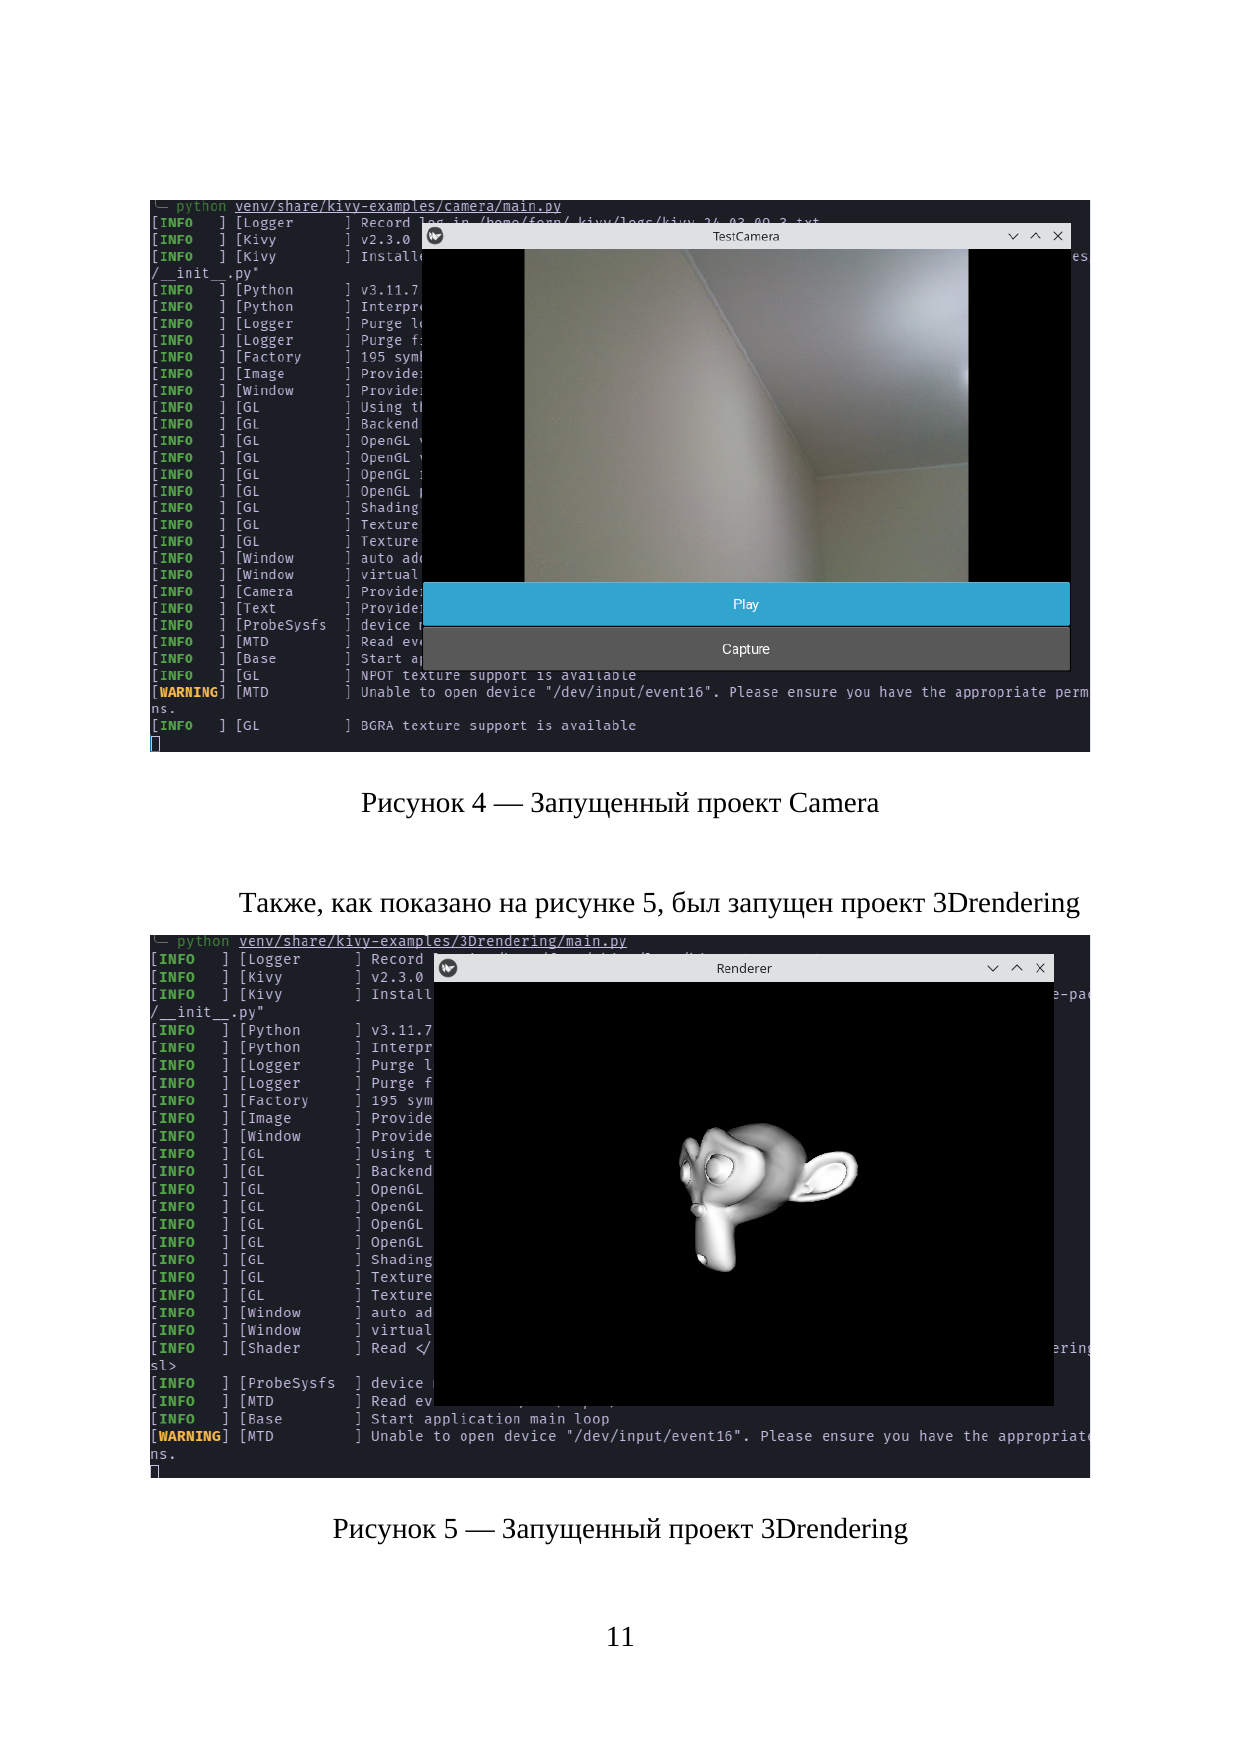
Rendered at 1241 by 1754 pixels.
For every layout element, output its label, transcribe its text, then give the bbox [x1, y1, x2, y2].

picture [150, 935, 1091, 1478]
picture [150, 200, 1091, 752]
text Рисунок 4 — Запущенный проект Camera [150, 752, 1090, 818]
text Также, как показано на рисунке 5, был запущен проект 3Drendering [150, 885, 1090, 919]
text Рисунок 5 — Запущенный проект 3Drendering [150, 1478, 1090, 1545]
